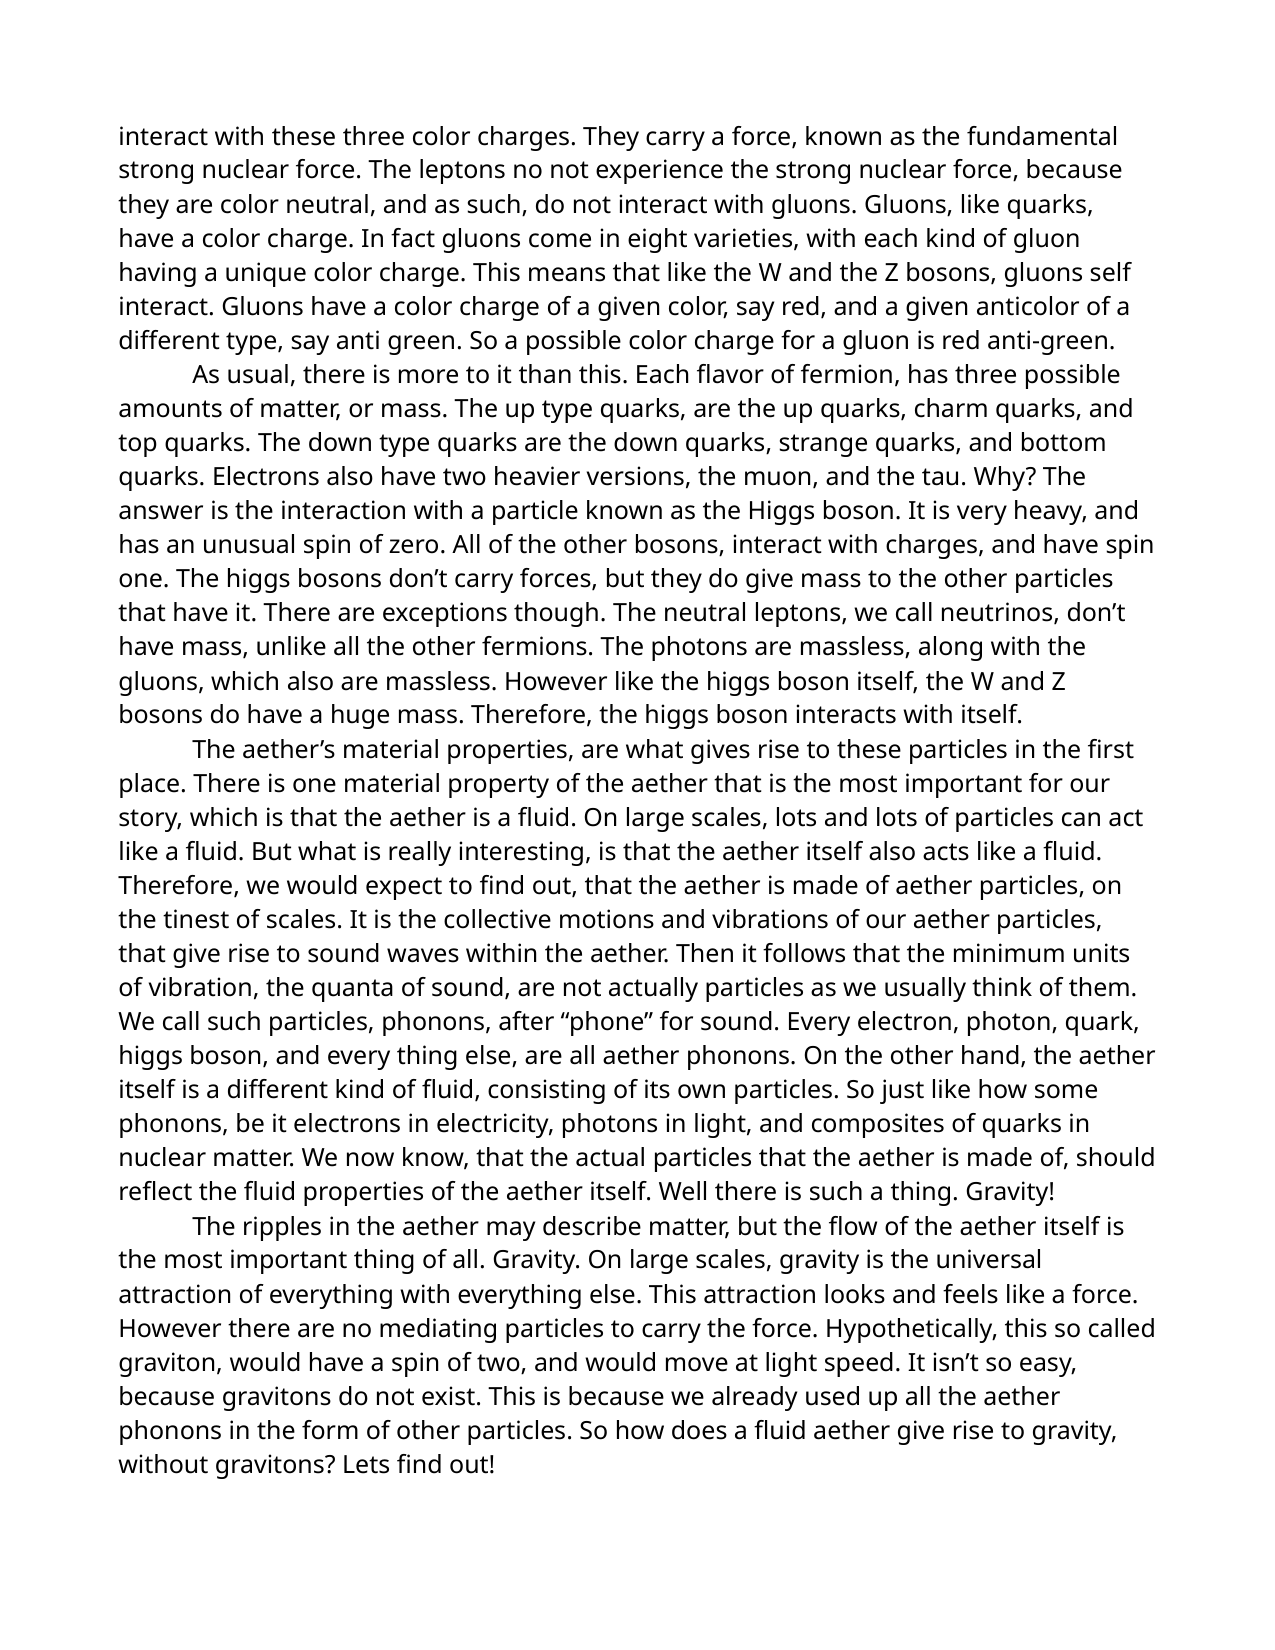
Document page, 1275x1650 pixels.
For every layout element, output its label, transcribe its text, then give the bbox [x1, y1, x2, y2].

text The ripples in the aether may describe matter, but the flow of the aether itself is the most important thing of all. Gravity. On large scales, gravity is the universal attraction of everything with everything else. This attraction looks and feels like a force. However there are no mediating particles to carry the force. Hypothetically, this so called graviton, would have a spin of two, and would move at light speed. It isn’t so easy, because gravitons do not exist. This is because we already used up all the aether phonons in the form of other particles. So how does a fluid aether give rise to gravity, without gravitons? Lets find out! [118, 1208, 1157, 1481]
text interact with these three color charges. They carry a force, known as the fundamental strong nuclear force. The leptons no not experience the strong nuclear force, because they are color neutral, and as such, do not interact with gluons. Gluons, like quarks, have a color charge. In fact gluons come in eight varieties, with each kind of gluon having a unique color charge. This means that like the W and the Z bosons, gluons self interact. Gluons have a color charge of a given color, say red, and a given anticolor of a different type, say anti green. So a possible color charge for a gluon is red anti-green. [118, 118, 1157, 357]
text The aether’s material properties, are what gives rise to these particles in the first place. There is one material property of the aether that is the most important for our story, which is that the aether is a fluid. On large scales, lots and lots of particles can act like a fluid. But what is really interesting, is that the aether itself also acts like a fluid. Therefore, we would expect to find out, that the aether is made of aether particles, on the tinest of scales. It is the collective motions and vibrations of our aether particles, that give rise to sound waves within the aether. Then it follows that the minimum units of vibration, the quanta of sound, are not actually particles as we usually think of them. We call such particles, phonons, after “phone” for sound. Every electron, photon, quark, higgs boson, and every thing else, are all aether phonons. On the other hand, the aether itself is a different kind of fluid, consisting of its own particles. So just like how some phonons, be it electrons in electricity, photons in light, and composites of quarks in nuclear matter. We now know, that the actual particles that the aether is made of, should reflect the fluid properties of the aether itself. Well there is such a thing. Gravity! [118, 731, 1157, 1208]
text As usual, there is more to it than this. Each flavor of fermion, has three possible amounts of matter, or mass. The up type quarks, are the up quarks, charm quarks, and top quarks. The down type quarks are the down quarks, strange quarks, and bottom quarks. Electrons also have two heavier versions, the muon, and the tau. Why? The answer is the interaction with a particle known as the Higgs boson. It is very heavy, and has an unusual spin of zero. All of the other bosons, interact with charges, and have spin one. The higgs bosons don’t carry forces, but they do give mass to the other particles that have it. There are exceptions though. The neutral leptons, we call neutrinos, don’t have mass, unlike all the other fermions. The photons are massless, along with the gluons, which also are massless. However like the higgs boson itself, the W and Z bosons do have a huge mass. Therefore, the higgs boson interacts with itself. [118, 357, 1157, 731]
